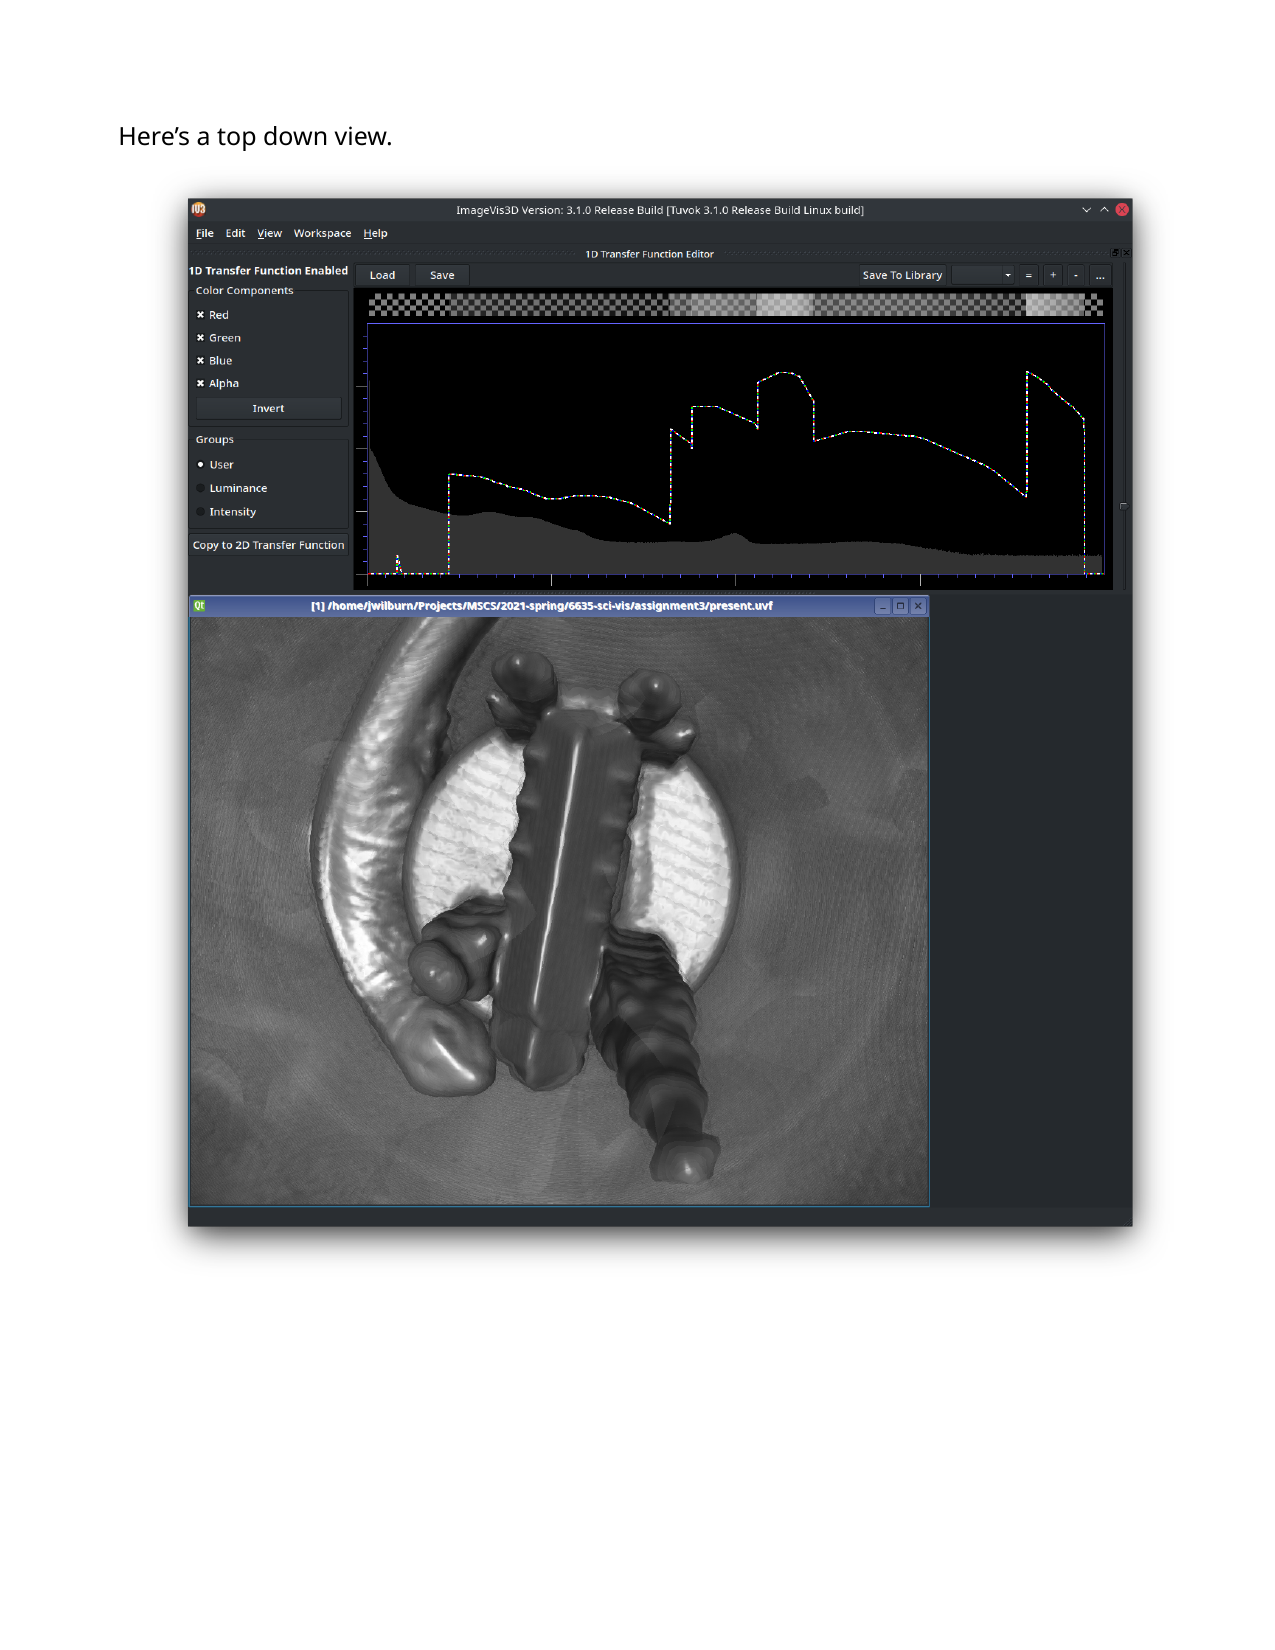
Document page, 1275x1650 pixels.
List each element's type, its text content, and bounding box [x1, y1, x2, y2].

picture [140, 159, 1180, 1283]
text Here’s a top down view. [118, 118, 1157, 152]
